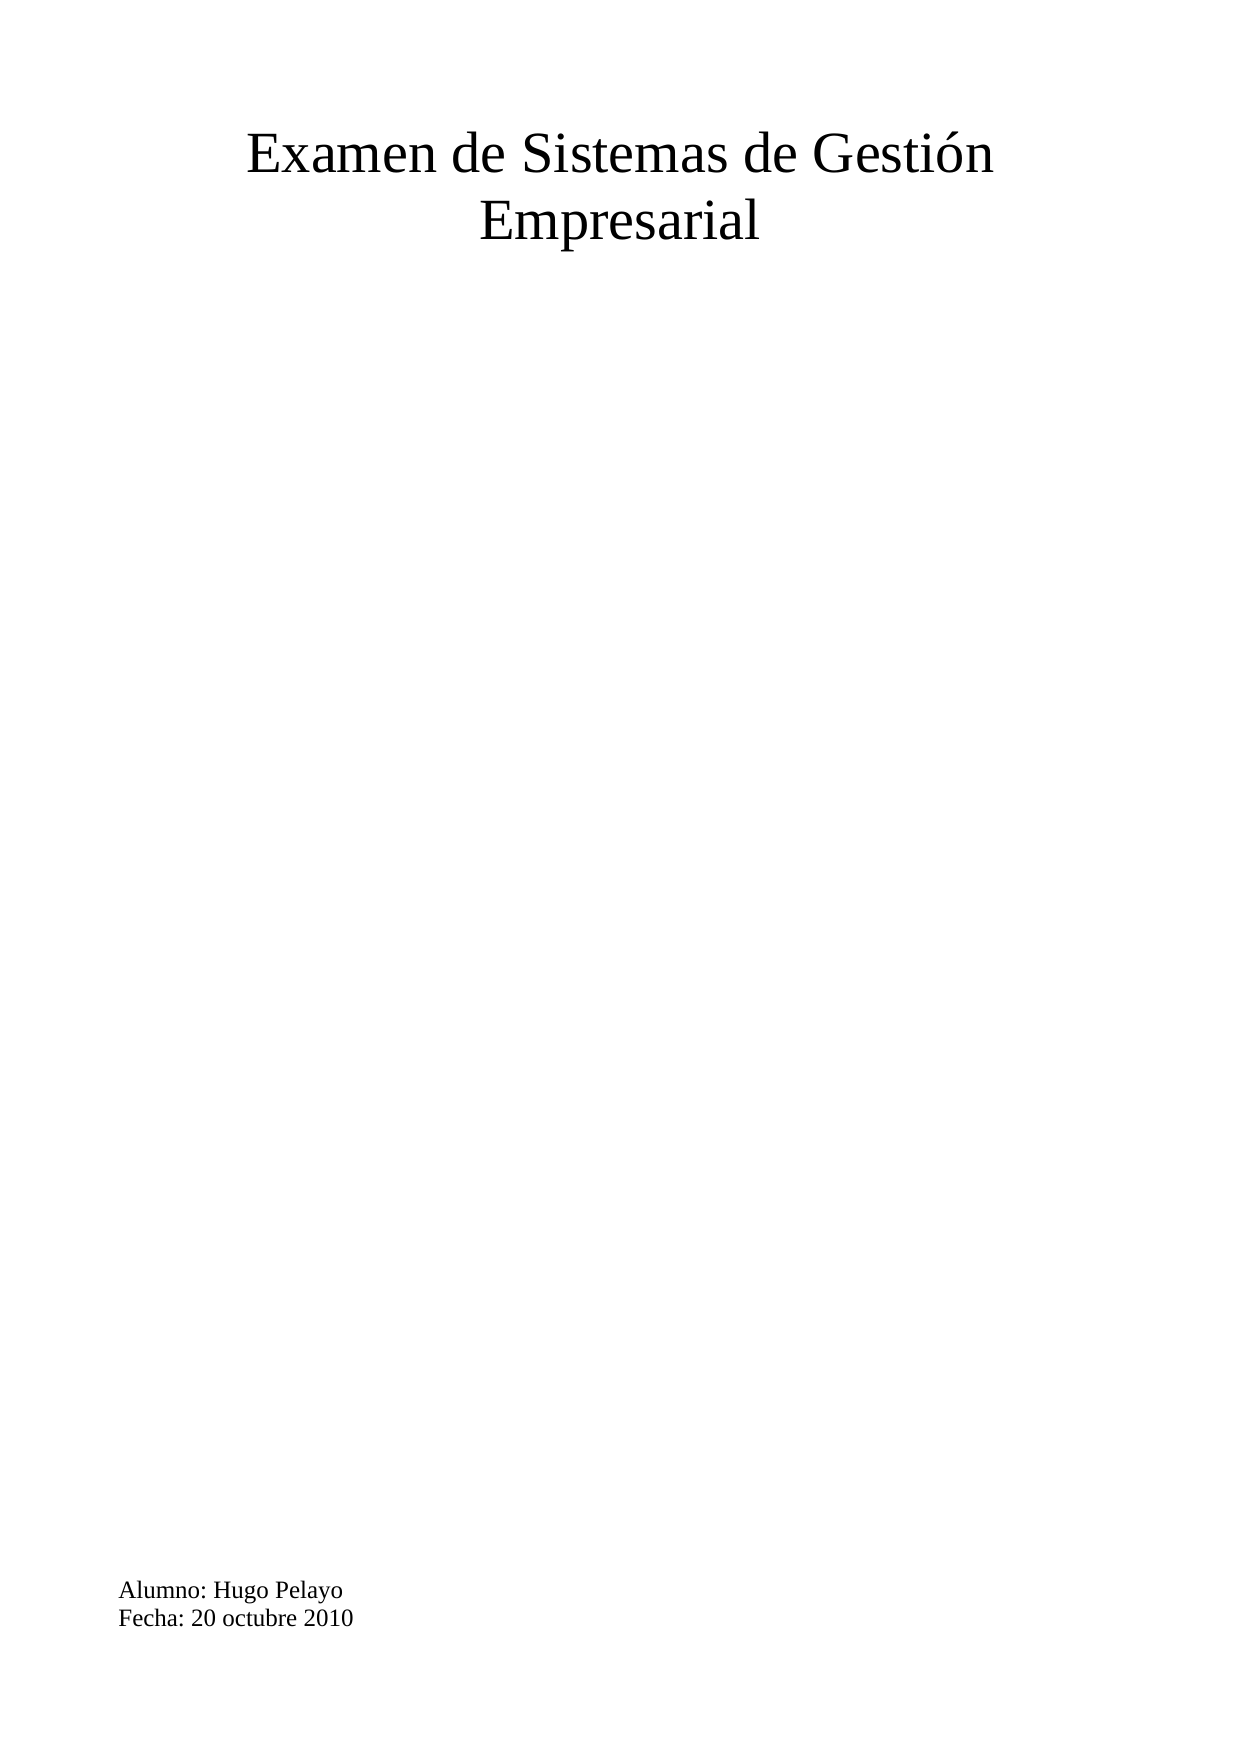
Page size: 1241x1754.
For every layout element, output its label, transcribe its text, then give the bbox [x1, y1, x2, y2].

text Examen de Sistemas de Gestión Empresarial [118, 118, 1122, 252]
text Fecha: 20 octubre 2010 [118, 1603, 1122, 1632]
text Alumno: Hugo Pelayo [118, 1575, 1122, 1603]
